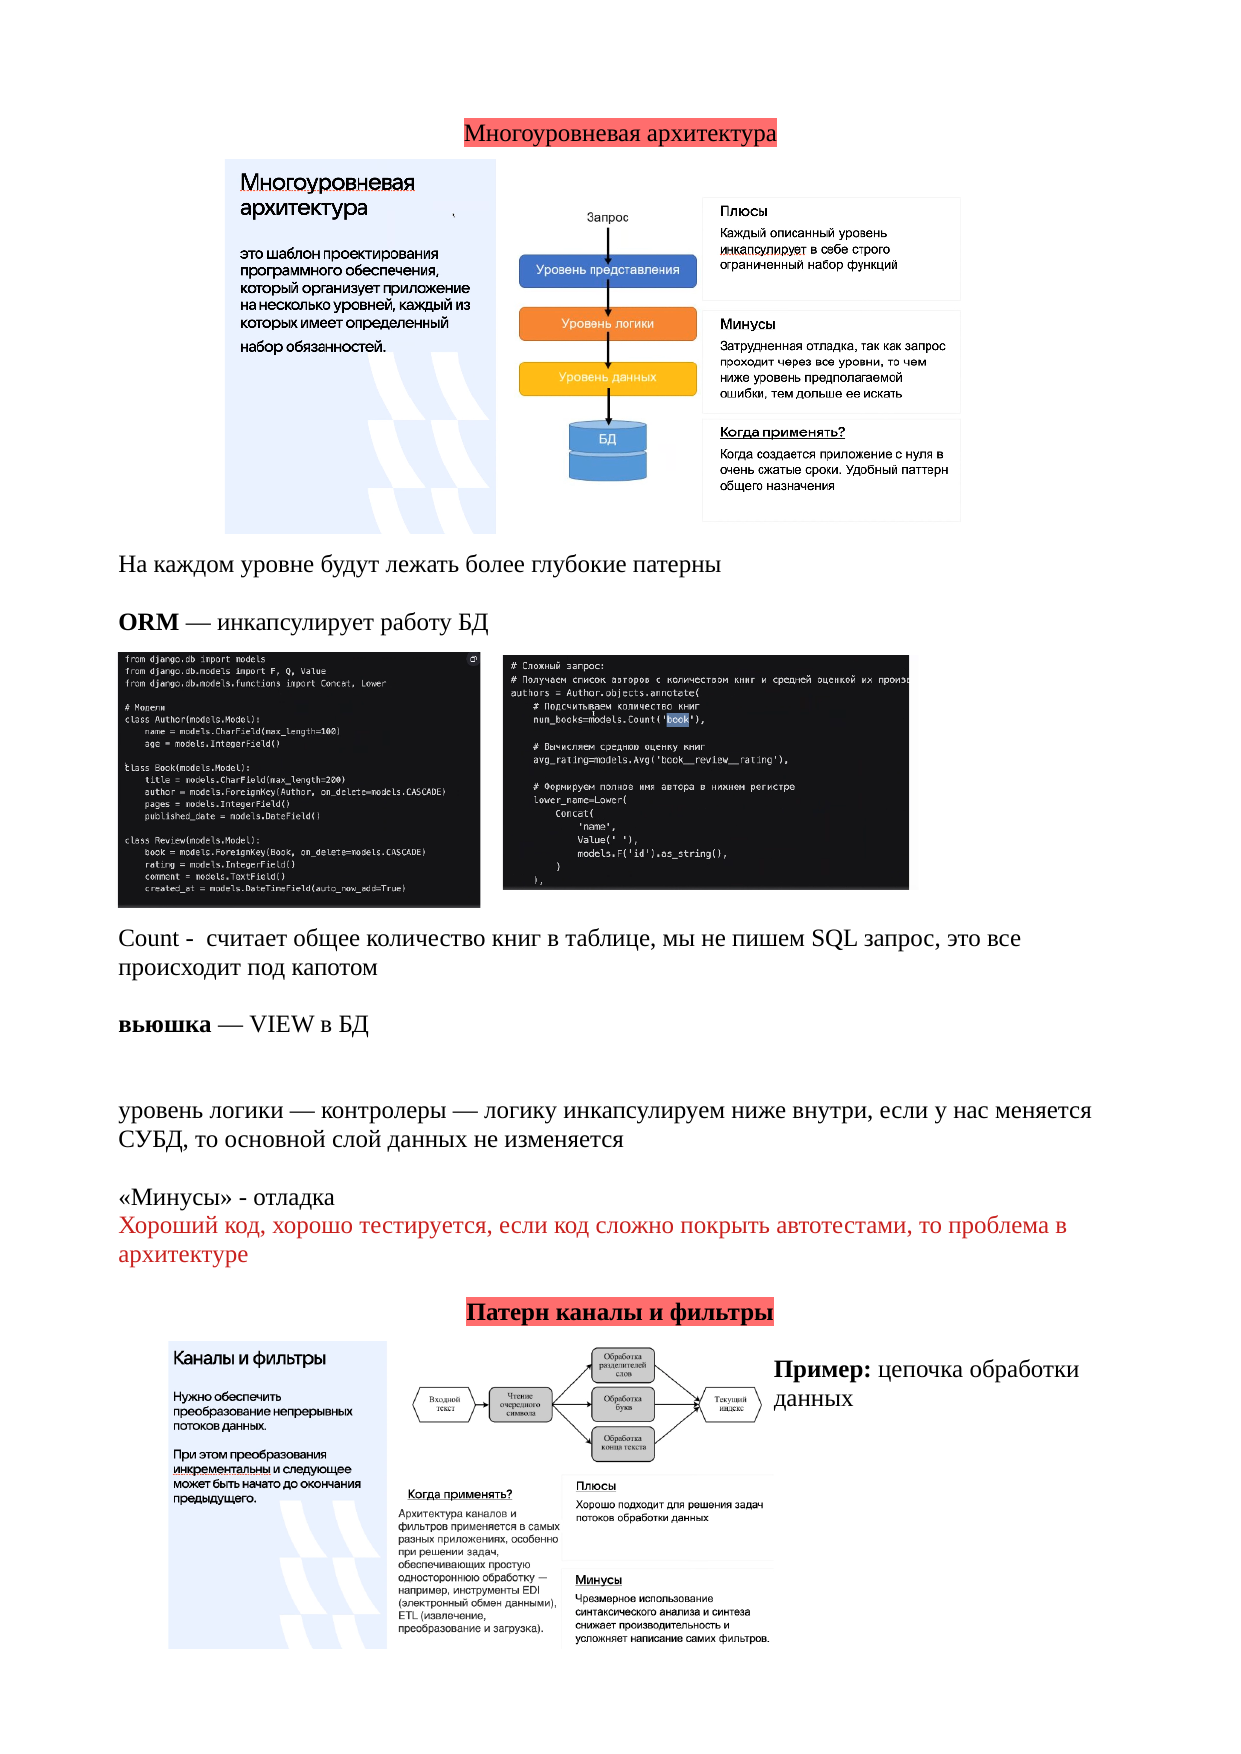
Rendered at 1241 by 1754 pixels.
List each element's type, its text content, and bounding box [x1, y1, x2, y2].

text ORM — инкапсулирует работу БД [118, 607, 1122, 636]
text уровень логики — контролеры — логику инкапсулируем ниже внутри, если у нас меняется СУБД, то основной слой данных не изменяется [118, 1096, 1122, 1153]
picture [168, 1341, 774, 1649]
text Count - считает общее количество книг в таблице, мы не пишем SQL запрос, это все происходит под капотом [118, 923, 1122, 981]
text Пример: цепочка обработки данных [774, 1354, 1122, 1412]
text вьюшка — VIEW в БД [118, 1009, 1122, 1038]
text [118, 1354, 168, 1412]
picture [115, 652, 481, 908]
text Многоуровневая архитектура [118, 118, 1122, 147]
picture [500, 655, 919, 890]
text «Минусы» - отладка [118, 1182, 1122, 1211]
text Патерн каналы и фильтры [118, 1297, 1122, 1326]
text Хороший код, хорошо тестируется, если код сложно покрыть автотестами, то проблема в архитектуре [118, 1211, 1122, 1268]
text На каждом уровне будут лежать более глубокие патерны [118, 549, 1122, 578]
picture [224, 159, 962, 534]
